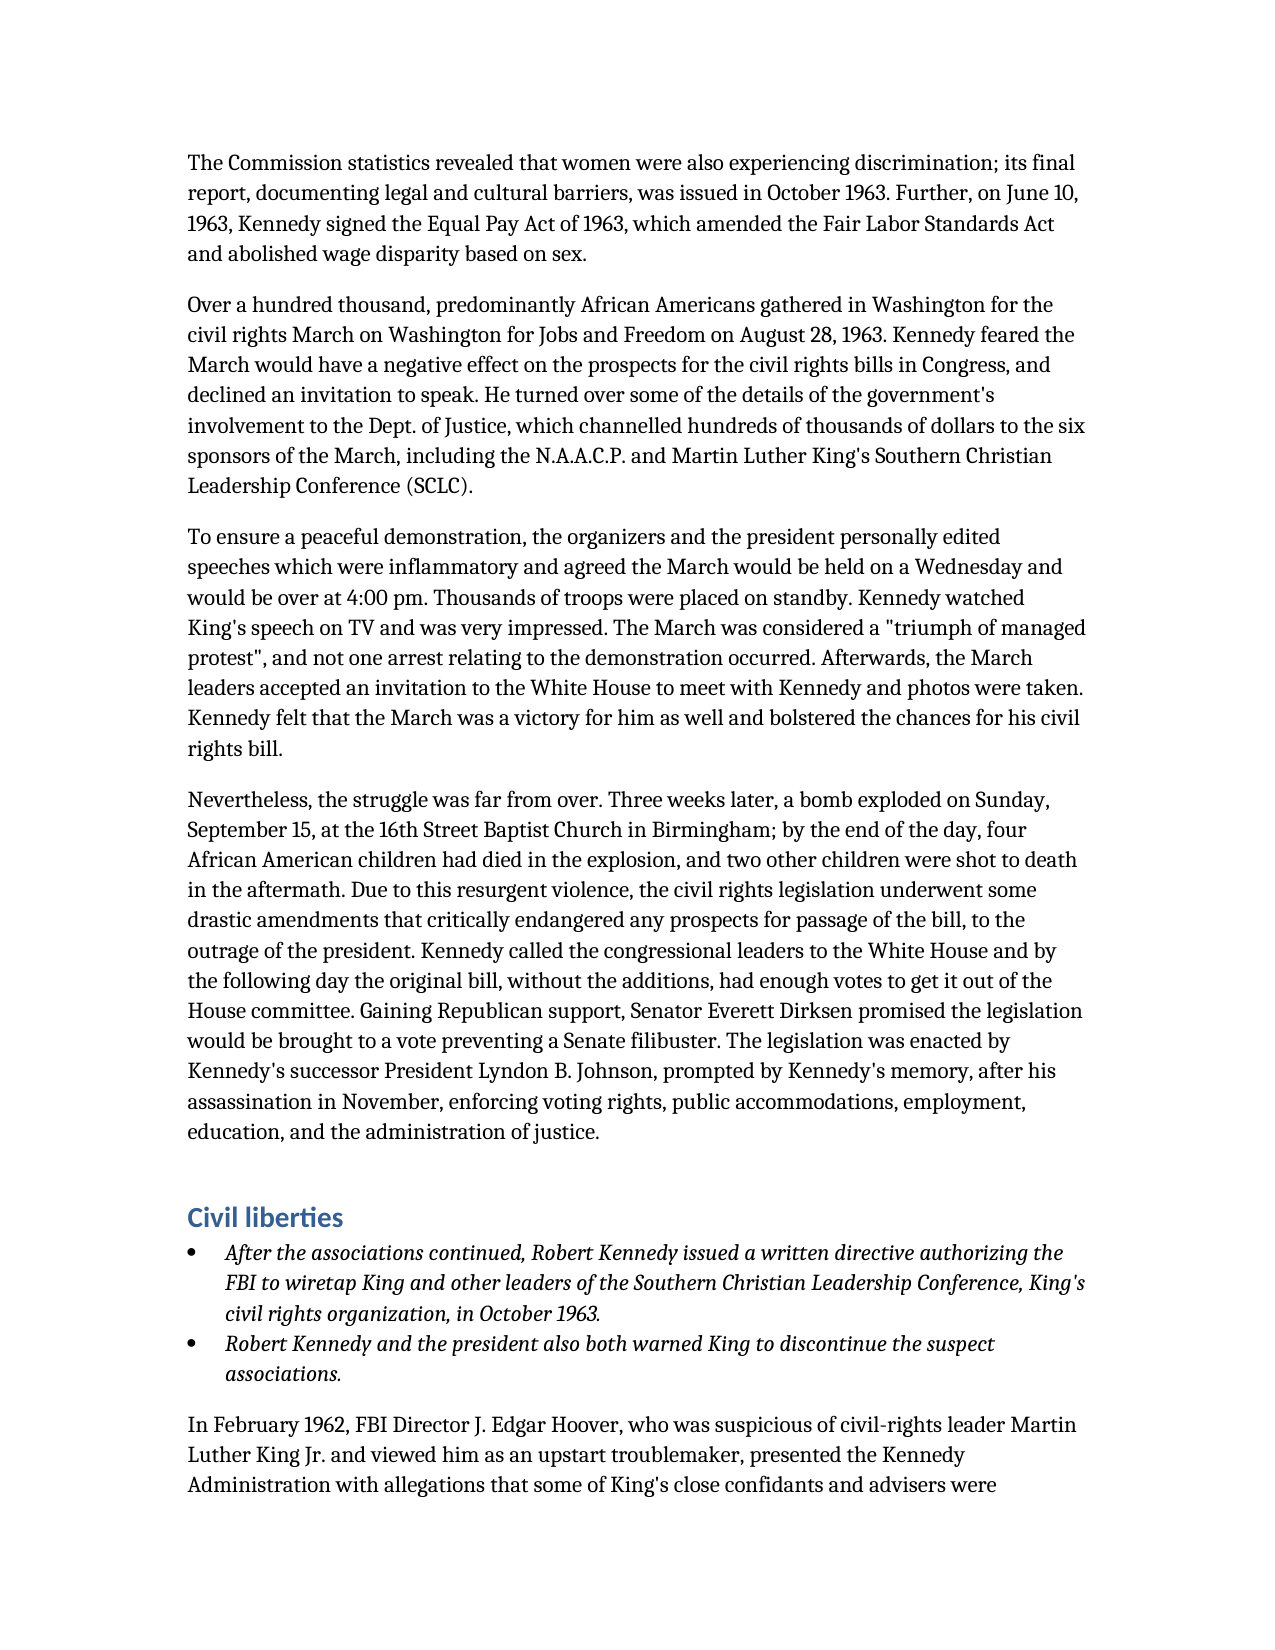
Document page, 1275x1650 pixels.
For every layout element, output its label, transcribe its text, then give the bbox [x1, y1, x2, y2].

text In February 1962, FBI Director J. Edgar Hoover, who was suspicious of civil-rights leader Martin Luther King Jr. and viewed him as an upstart troublemaker, presented the Kennedy Administration with allegations that some of King's close confidants and advisers were [187, 1412, 1087, 1498]
text To ensure a peaceful demonstration, the organizers and the president personally edited speeches which were inflammatory and agreed the March would be held on a Wednesday and would be over at 4:00 pm. Thousands of troops were placed on standby. Kennedy watched King's speech on TV and was very impressed. The March was considered a "triumph of managed protest", and not one arrest relating to the demonstration occurred. Afterwards, the March leaders accepted an invitation to the White House to meet with Kennedy and photos were taken. Kennedy felt that the March was a victory for him as well and bolstered the chances for his civil rights bill. [187, 524, 1087, 762]
text The Commission statistics revealed that women were also experiencing discrimination; its final report, documenting legal and cultural barriers, was issued in October 1963. Further, on June 10, 1963, Kennedy signed the Equal Pay Act of 1963, which amended the Fair Labor Standards Act and abolished wage disparity based on sex. [187, 150, 1087, 267]
text Nevertheless, the struggle was far from over. Three weeks later, a bomb exploded on Sunday, September 15, at the 16th Street Baptist Church in Birmingham; by the end of the day, four African American children had died in the explosion, and two other children were shot to death in the aftermath. Due to this resurgent violence, the civil rights legislation underwent some drastic amendments that critically endangered any prospects for passage of the bill, to the outrage of the president. Kennedy called the congressional leaders to the White House and by the following day the original bill, without the additions, had enough votes to get it out of the House committee. Gaining Republican support, Senator Everett Dirksen promised the legislation would be brought to a vote preventing a Senate filibuster. The legislation was enacted by Kennedy's successor President Lyndon B. Johnson, prompted by Kennedy's memory, after his assassination in November, enforcing voting rights, public accommodations, employment, education, and the administration of justice. [187, 786, 1087, 1145]
subtitle Civil liberties [187, 1199, 1087, 1234]
list Robert Kennedy and the president also both warned King to discontinue the suspect associations. [187, 1331, 1087, 1387]
list After the associations continued, Robert Kennedy issued a written directive authorizing the FBI to wiretap King and other leaders of the Southern Christian Leadership Conference, King's civil rights organization, in October 1963. [187, 1240, 1087, 1327]
text Over a hundred thousand, predominantly African Americans gathered in Washington for the civil rights March on Washington for Jobs and Freedom on August 28, 1963. Kennedy feared the March would have a negative effect on the prospects for the civil rights bills in Congress, and declined an invitation to speak. He turned over some of the details of the government's involvement to the Dept. of Justice, which channelled hundreds of thousands of dollars to the six sponsors of the March, including the N.A.A.C.P. and Martin Luther King's Southern Christian Leadership Conference (SCLC). [187, 292, 1087, 499]
